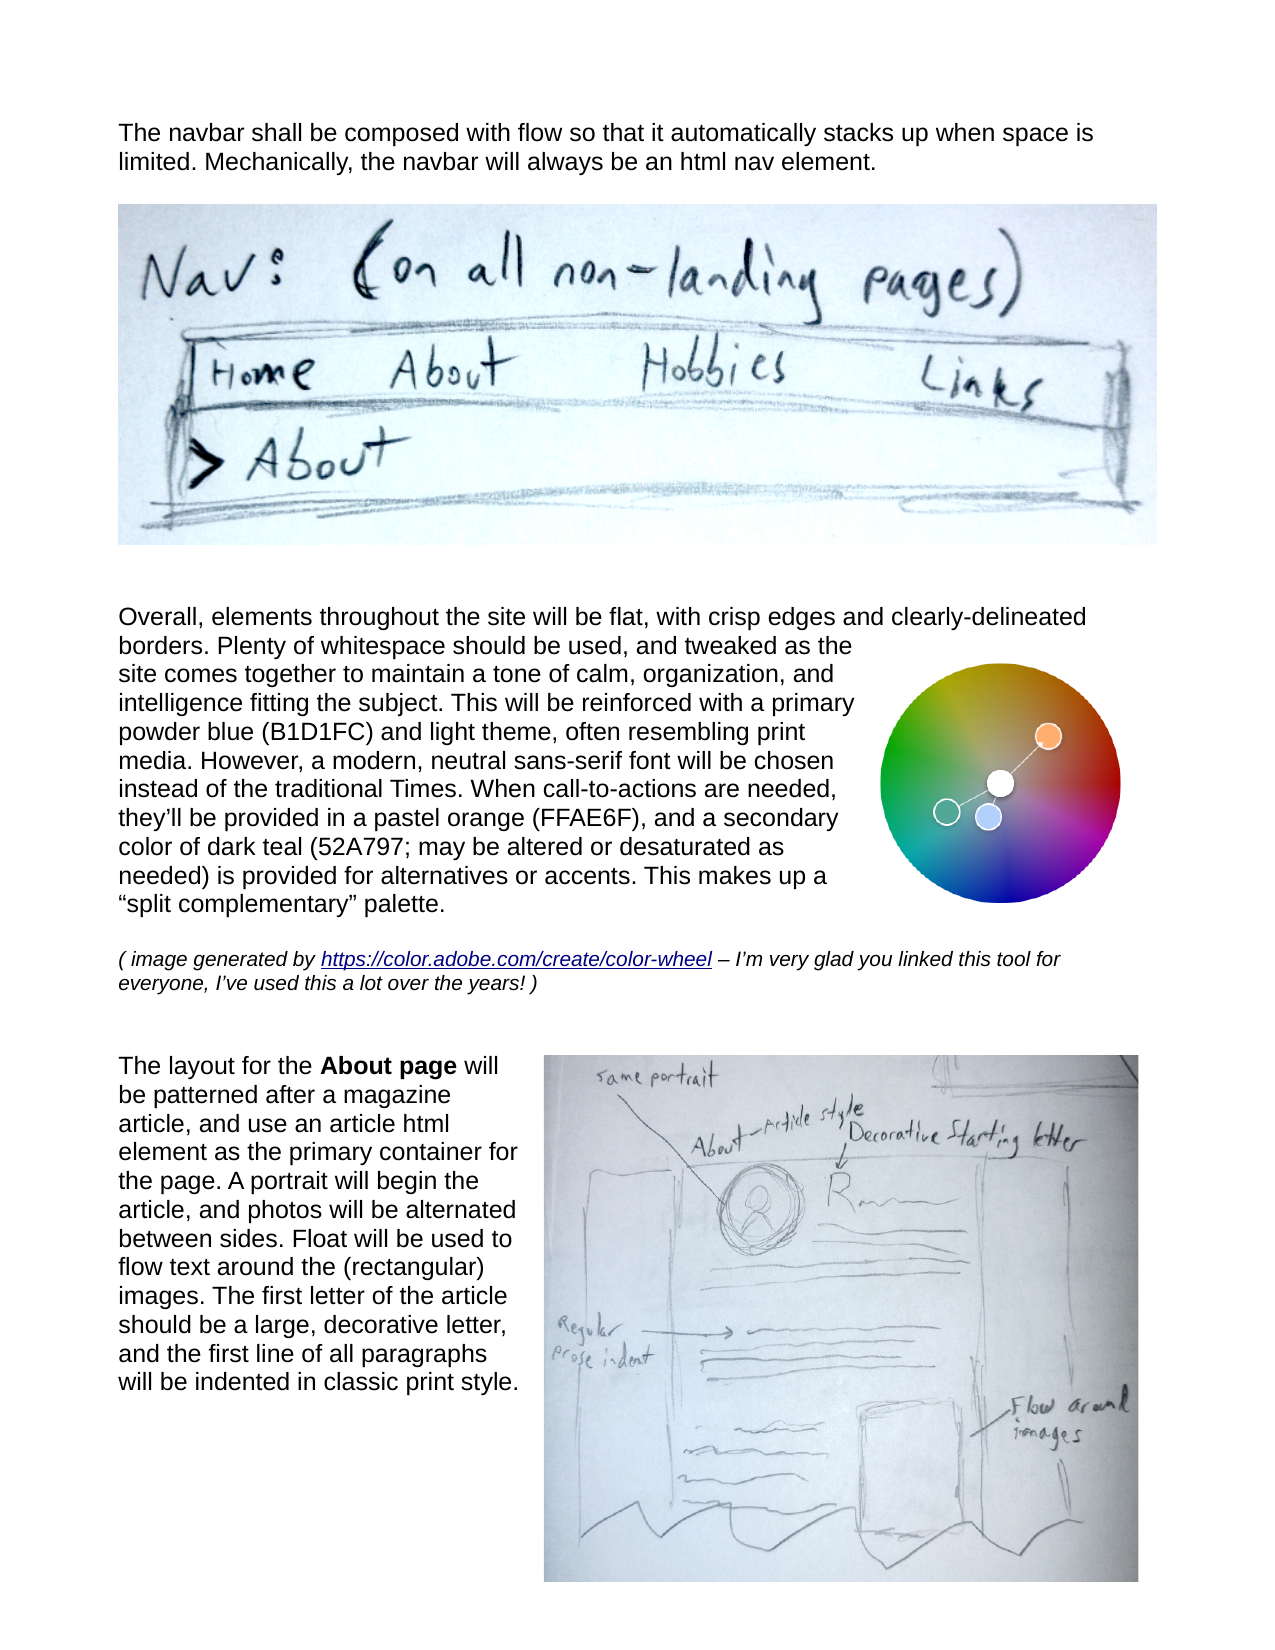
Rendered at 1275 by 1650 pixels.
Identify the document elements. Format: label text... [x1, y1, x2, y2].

text The navbar shall be composed with flow so that it automatically stacks up when space is limited. Mechanically, the navbar will always be an html nav element. [118, 118, 1157, 176]
text The layout for the About page will be patterned after a magazine article, and use an article html element as the primary container for the page. A portrait will begin the article, and photos will be alternated between sides. Float will be used to flow text around the (rectangular) images. The first letter of the article should be a large, decorative letter, and the first line of all paragraphs will be indented in classic print style. [118, 1051, 1157, 1396]
picture [543, 1055, 1139, 1582]
text Overall, elements throughout the site will be flat, with crisp edges and clearly-delineated borders. Plenty of whitespace should be used, and tweaked as the site comes together to maintain a tone of calm, organization, and intelligence fitting the subject. This will be reinforced with a primary powder blue (B1D1FC) and light theme, often resembling print media. However, a modern, neutral sans-serif font will be chosen instead of the traditional Times. When call-to-actions are needed, they’ll be provided in a pastel orange (FFAE6F), and a secondary color of dark teal (52A797; may be altered or desaturated as needed) is provided for alternatives or accents. This makes up a “split complementary” palette. [118, 602, 1157, 918]
picture [118, 204, 1157, 545]
text ( image generated by https://color.adobe.com/create/color-wheel – I’m very glad you linked this tool for everyone, I’ve used this a lot over the years! ) [118, 947, 1157, 994]
picture [869, 652, 1128, 910]
